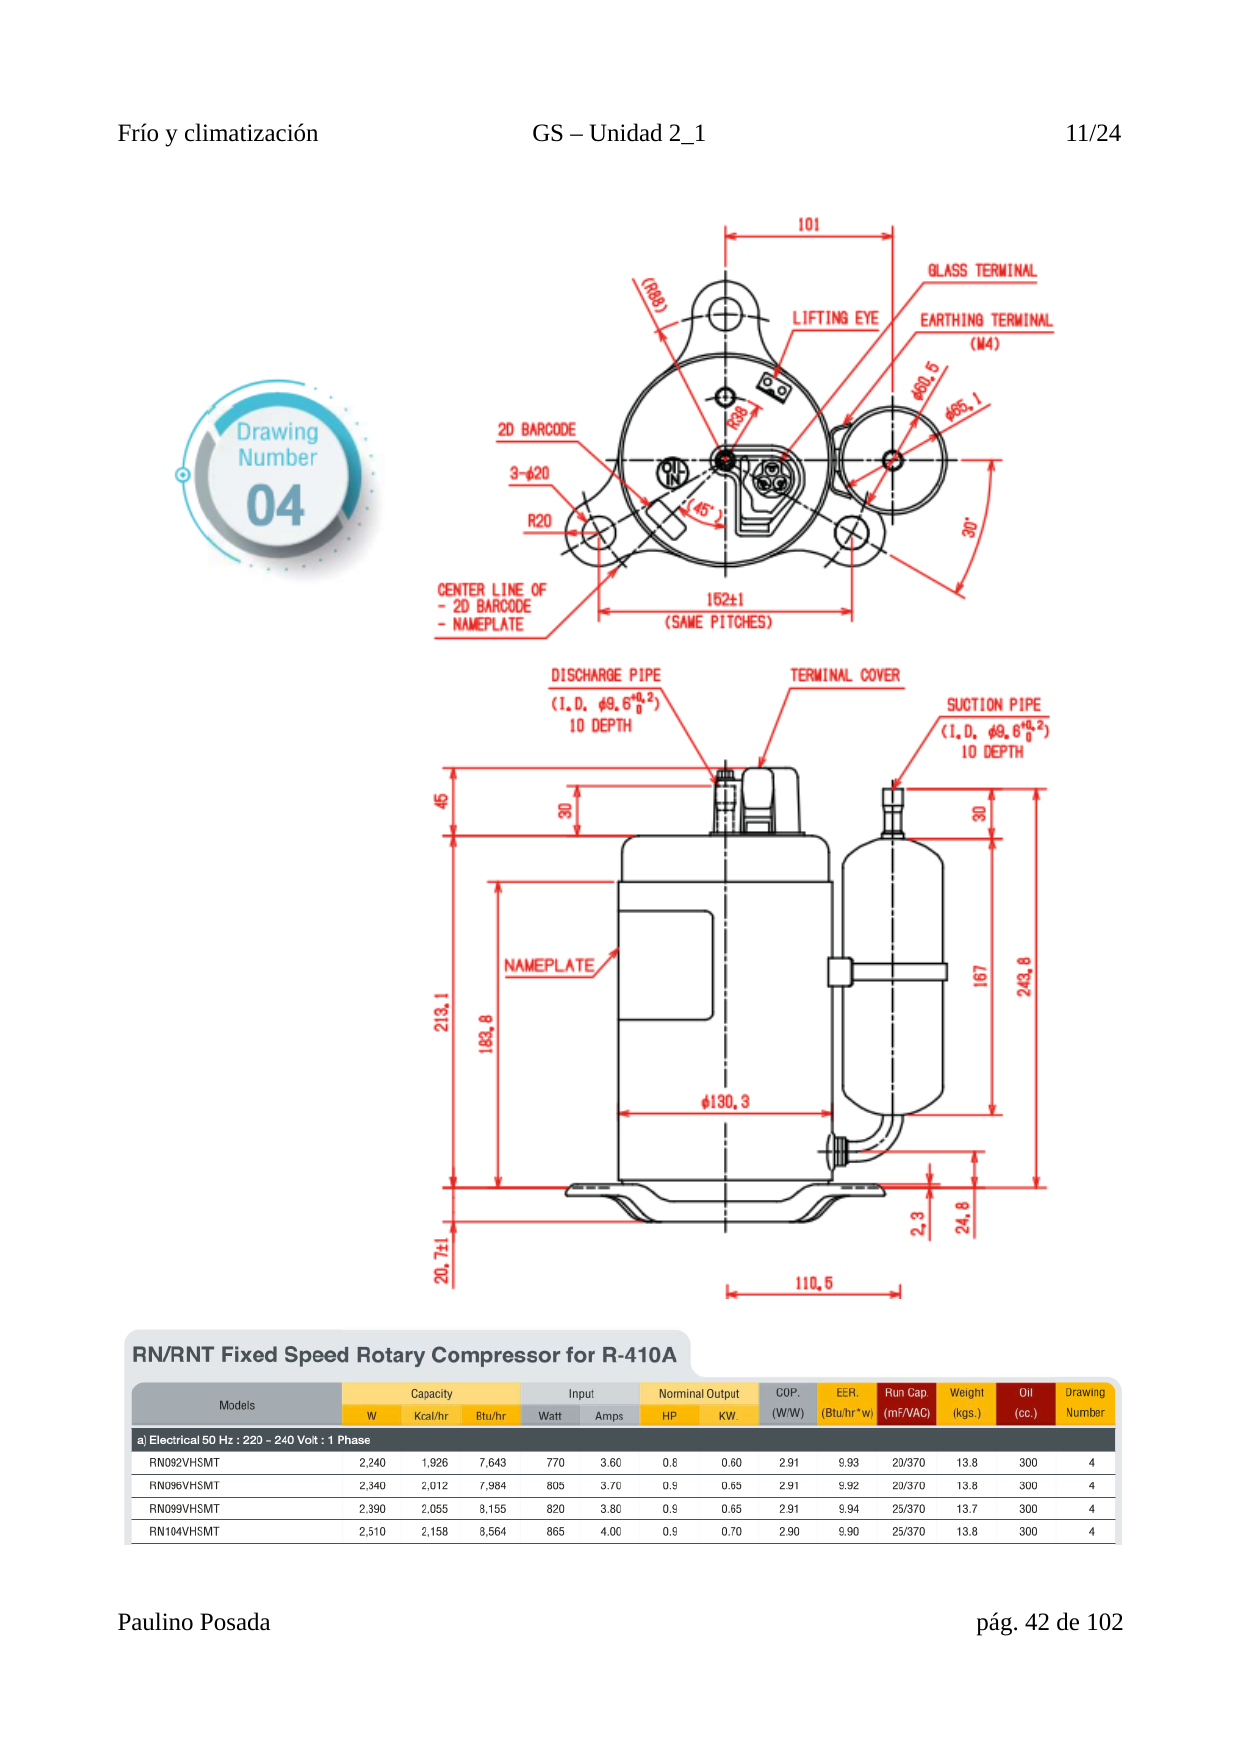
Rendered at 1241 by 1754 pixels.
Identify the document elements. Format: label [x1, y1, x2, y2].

picture [155, 205, 1086, 1299]
picture [118, 1326, 1123, 1545]
